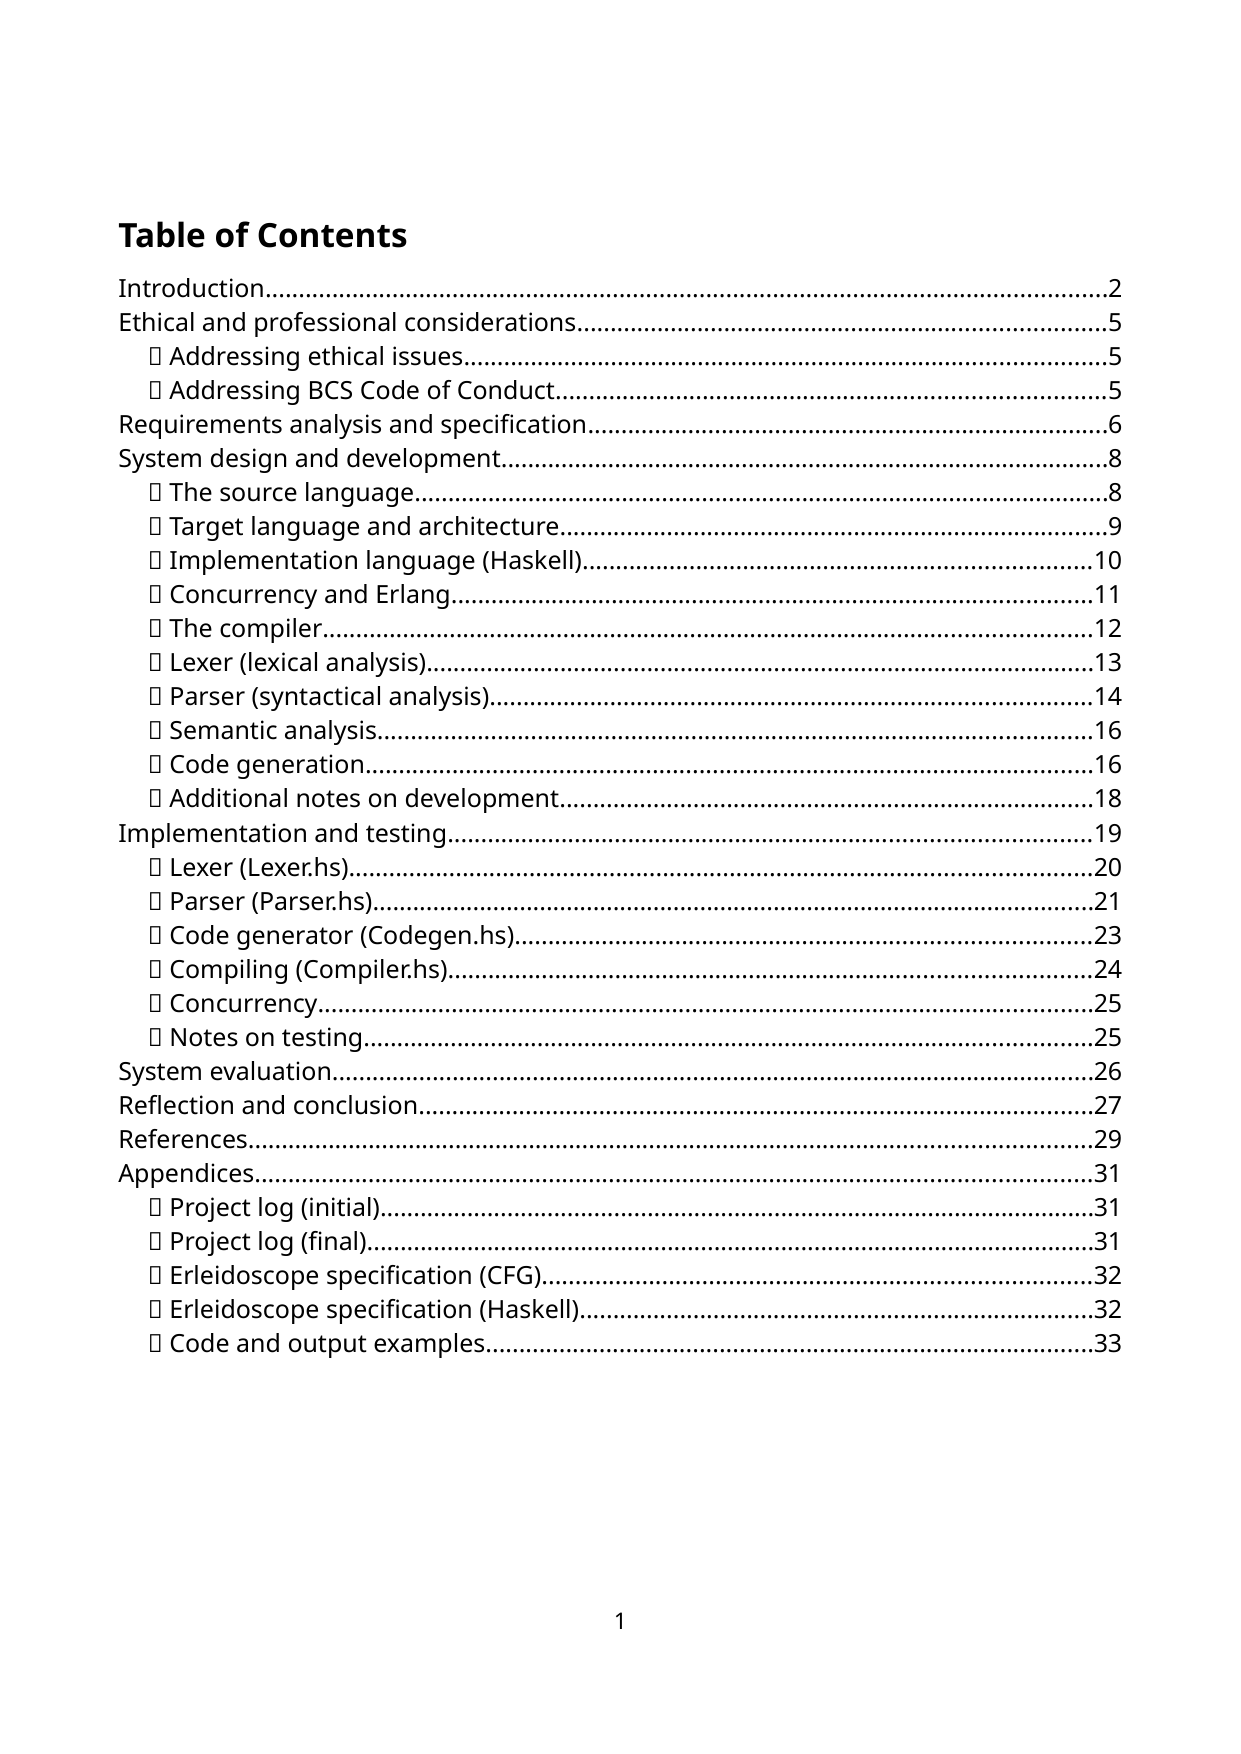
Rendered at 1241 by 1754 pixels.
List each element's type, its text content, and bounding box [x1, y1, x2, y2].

text  The source language 8 [148, 474, 1122, 509]
text  Addressing BCS Code of Conduct 5 [148, 372, 1122, 406]
text  Code and output examples 33 [148, 1326, 1122, 1360]
text  Project log (initial) 31 [148, 1190, 1122, 1224]
text System design and development 8 [118, 441, 1122, 474]
text  Project log (final) 31 [148, 1224, 1122, 1258]
text System evaluation 26 [118, 1054, 1122, 1088]
text  Parser (syntactical analysis) 14 [148, 679, 1122, 713]
text  Concurrency 25 [148, 986, 1122, 1019]
text  Implementation language (Haskell) 10 [148, 543, 1122, 577]
text  Semantic analysis 16 [148, 713, 1122, 747]
text  Parser (Parser.hs) 21 [148, 883, 1122, 917]
text  Concurrency and Erlang 11 [148, 577, 1122, 611]
text  Lexer (lexical analysis) 13 [148, 645, 1122, 679]
text Appendices 31 [118, 1156, 1122, 1190]
text  Additional notes on development 18 [148, 781, 1122, 815]
subtitle Table of Contents [118, 212, 1122, 258]
text  Compiling (Compiler.hs) 24 [148, 951, 1122, 986]
text  Lexer (Lexer.hs) 20 [148, 849, 1122, 883]
text Requirements analysis and specification 6 [118, 406, 1122, 441]
text  Target language and architecture 9 [148, 509, 1122, 543]
text  Erleidoscope specification (Haskell) 32 [148, 1292, 1122, 1326]
text  The compiler 12 [148, 611, 1122, 645]
text Introduction 2 [118, 270, 1122, 304]
text Implementation and testing 19 [118, 815, 1122, 849]
text  Code generation 16 [148, 747, 1122, 781]
text  Erleidoscope specification (CFG) 32 [148, 1258, 1122, 1292]
text References 29 [118, 1122, 1122, 1156]
text  Addressing ethical issues 5 [148, 338, 1122, 372]
text  Code generator (Codegen.hs) 23 [148, 917, 1122, 951]
text Ethical and professional considerations 5 [118, 304, 1122, 338]
text  Notes on testing 25 [148, 1019, 1122, 1054]
text Reflection and conclusion 27 [118, 1088, 1122, 1122]
